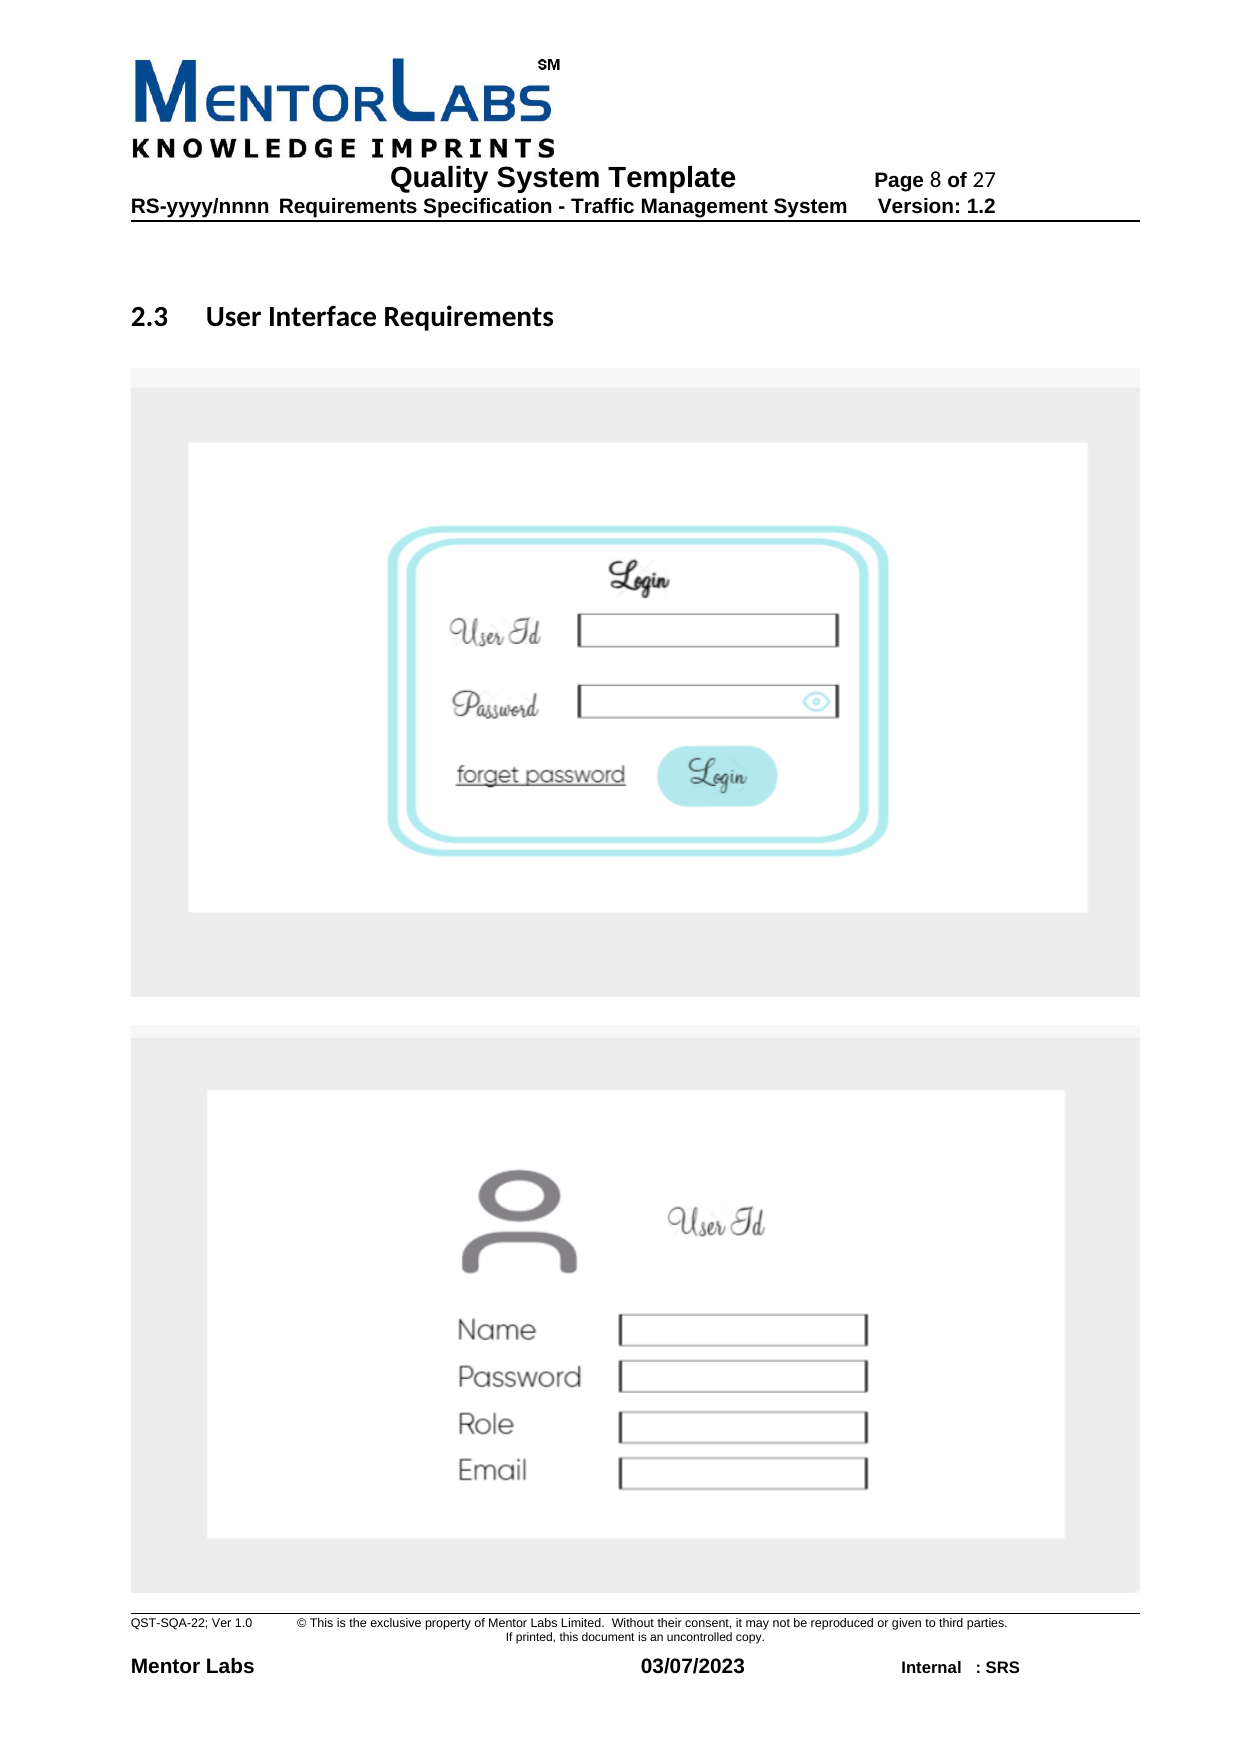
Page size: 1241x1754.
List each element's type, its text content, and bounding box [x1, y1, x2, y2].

subtitle User Interface Requirements [131, 298, 1140, 334]
picture [130, 1025, 1140, 1593]
picture [130, 368, 1140, 997]
picture [130, 58, 563, 161]
